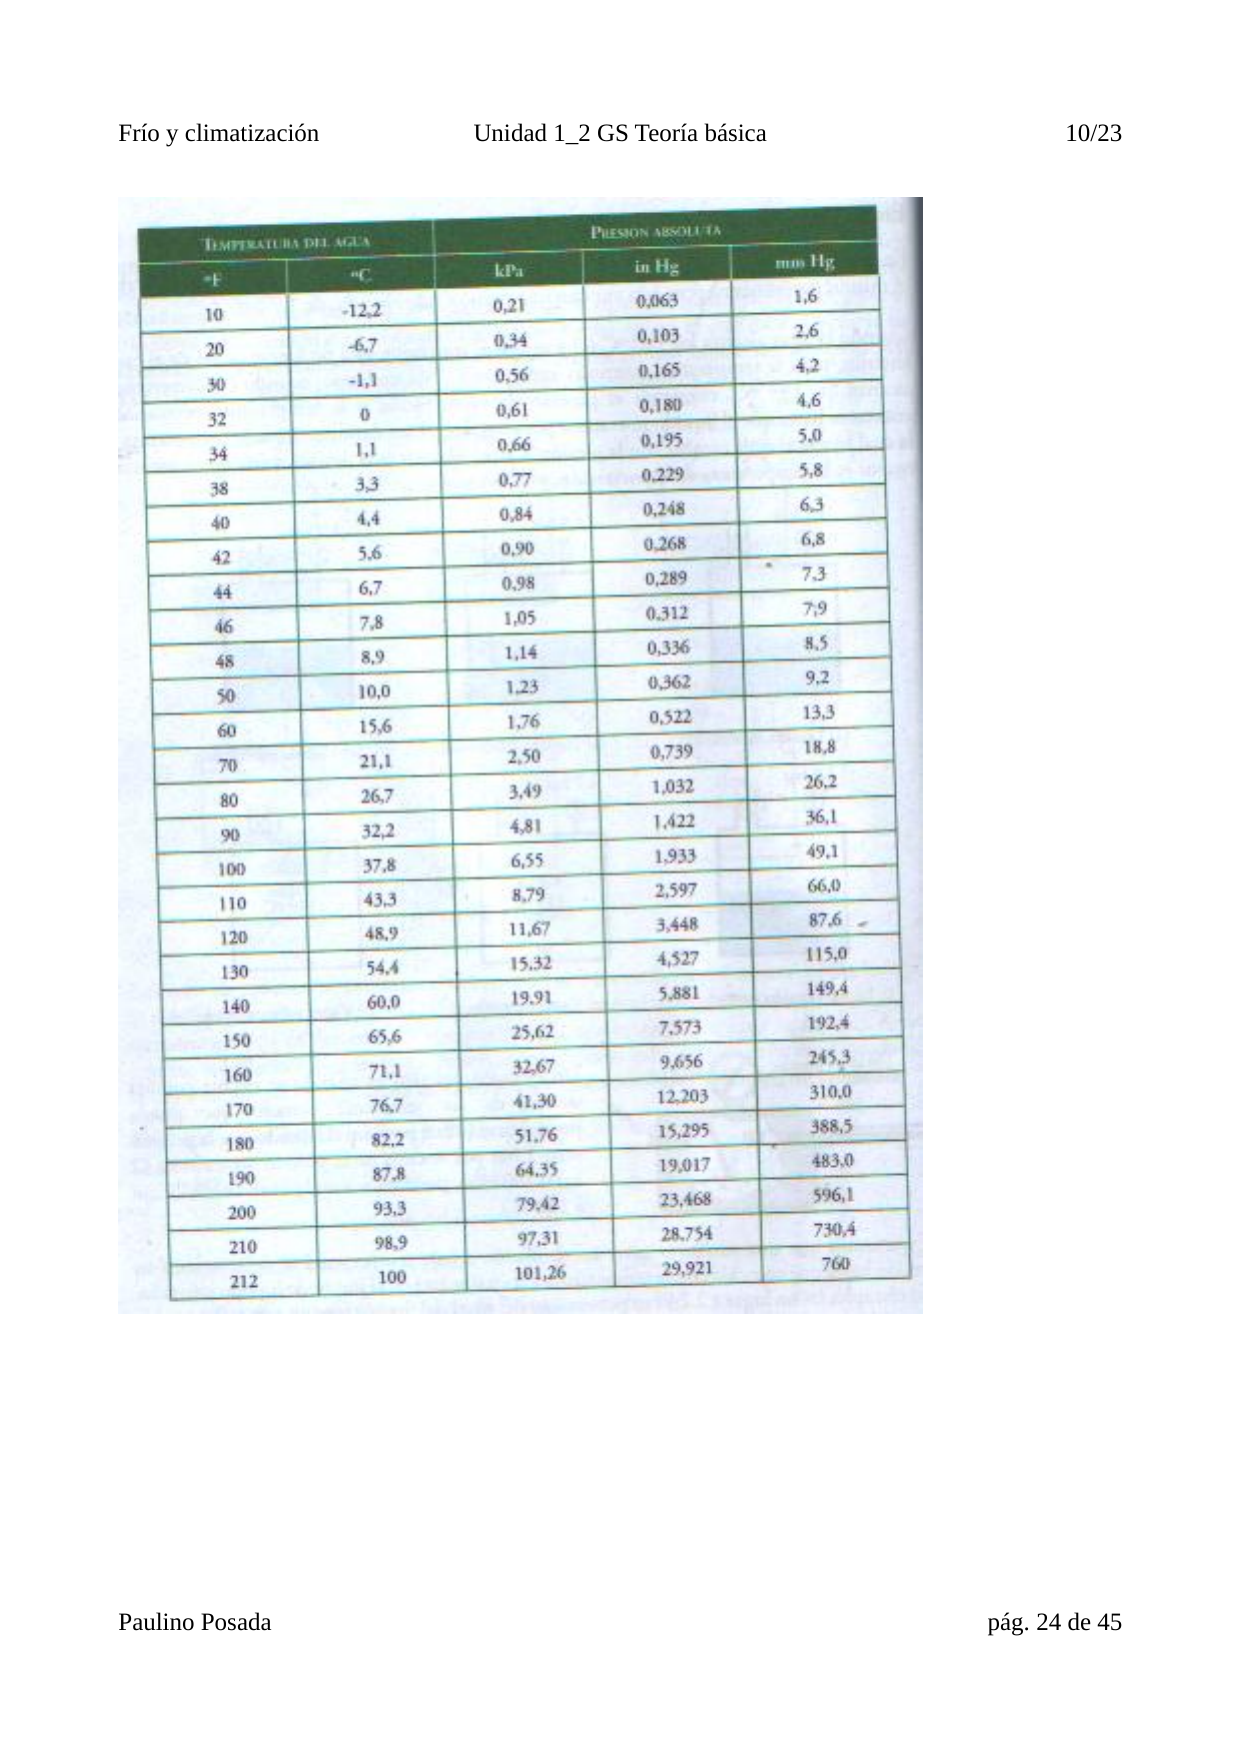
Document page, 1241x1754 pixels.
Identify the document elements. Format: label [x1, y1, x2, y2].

picture [118, 197, 923, 1314]
